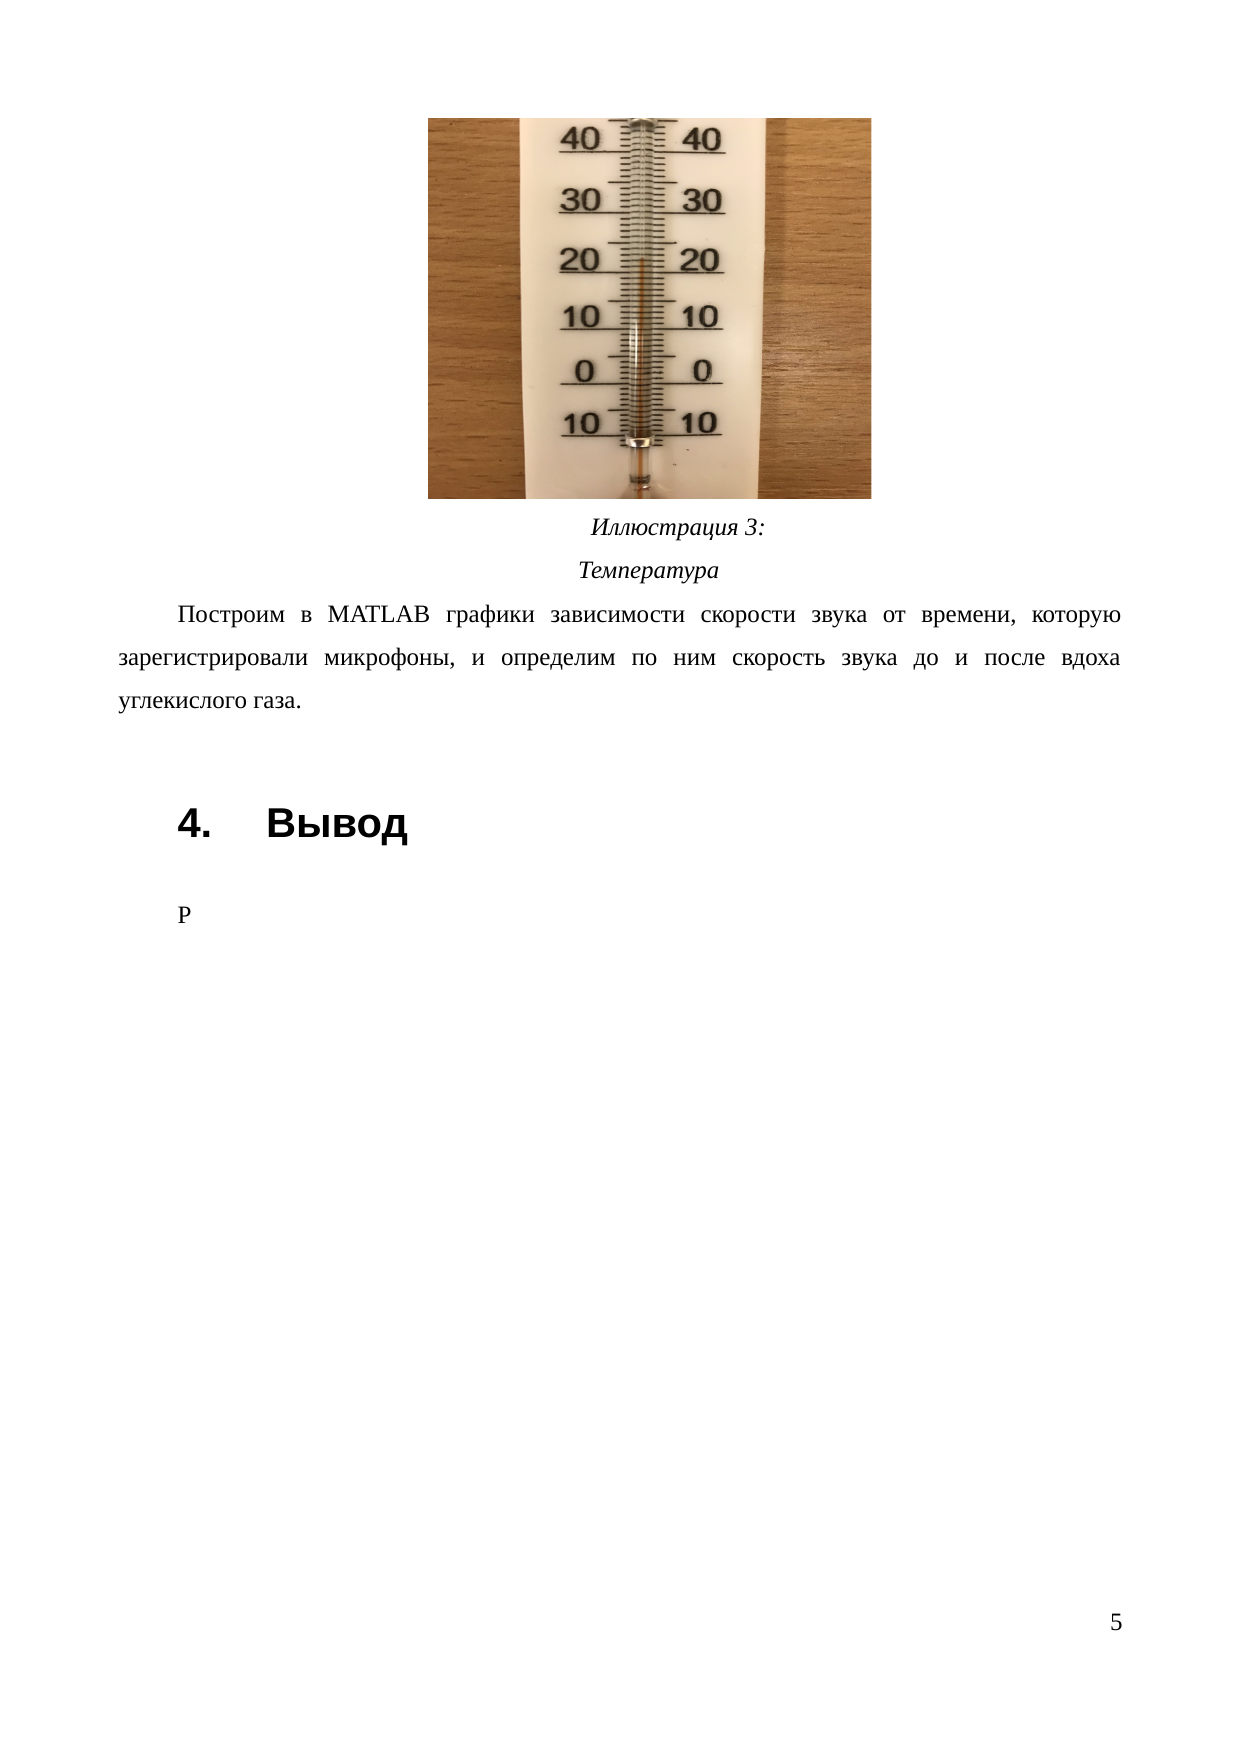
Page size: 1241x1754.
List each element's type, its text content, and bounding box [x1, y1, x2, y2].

text Р [118, 900, 1122, 928]
text Построим в MATLAB графики зависимости скорости звука от времени, которую зарегистрировали микрофоны, и определим по ним скорость звука до и после вдоха углекислого газа. [118, 599, 1122, 714]
picture [428, 118, 872, 499]
text Иллюстрация 3: Температура [501, 499, 798, 584]
subtitle Вывод [118, 798, 1122, 846]
